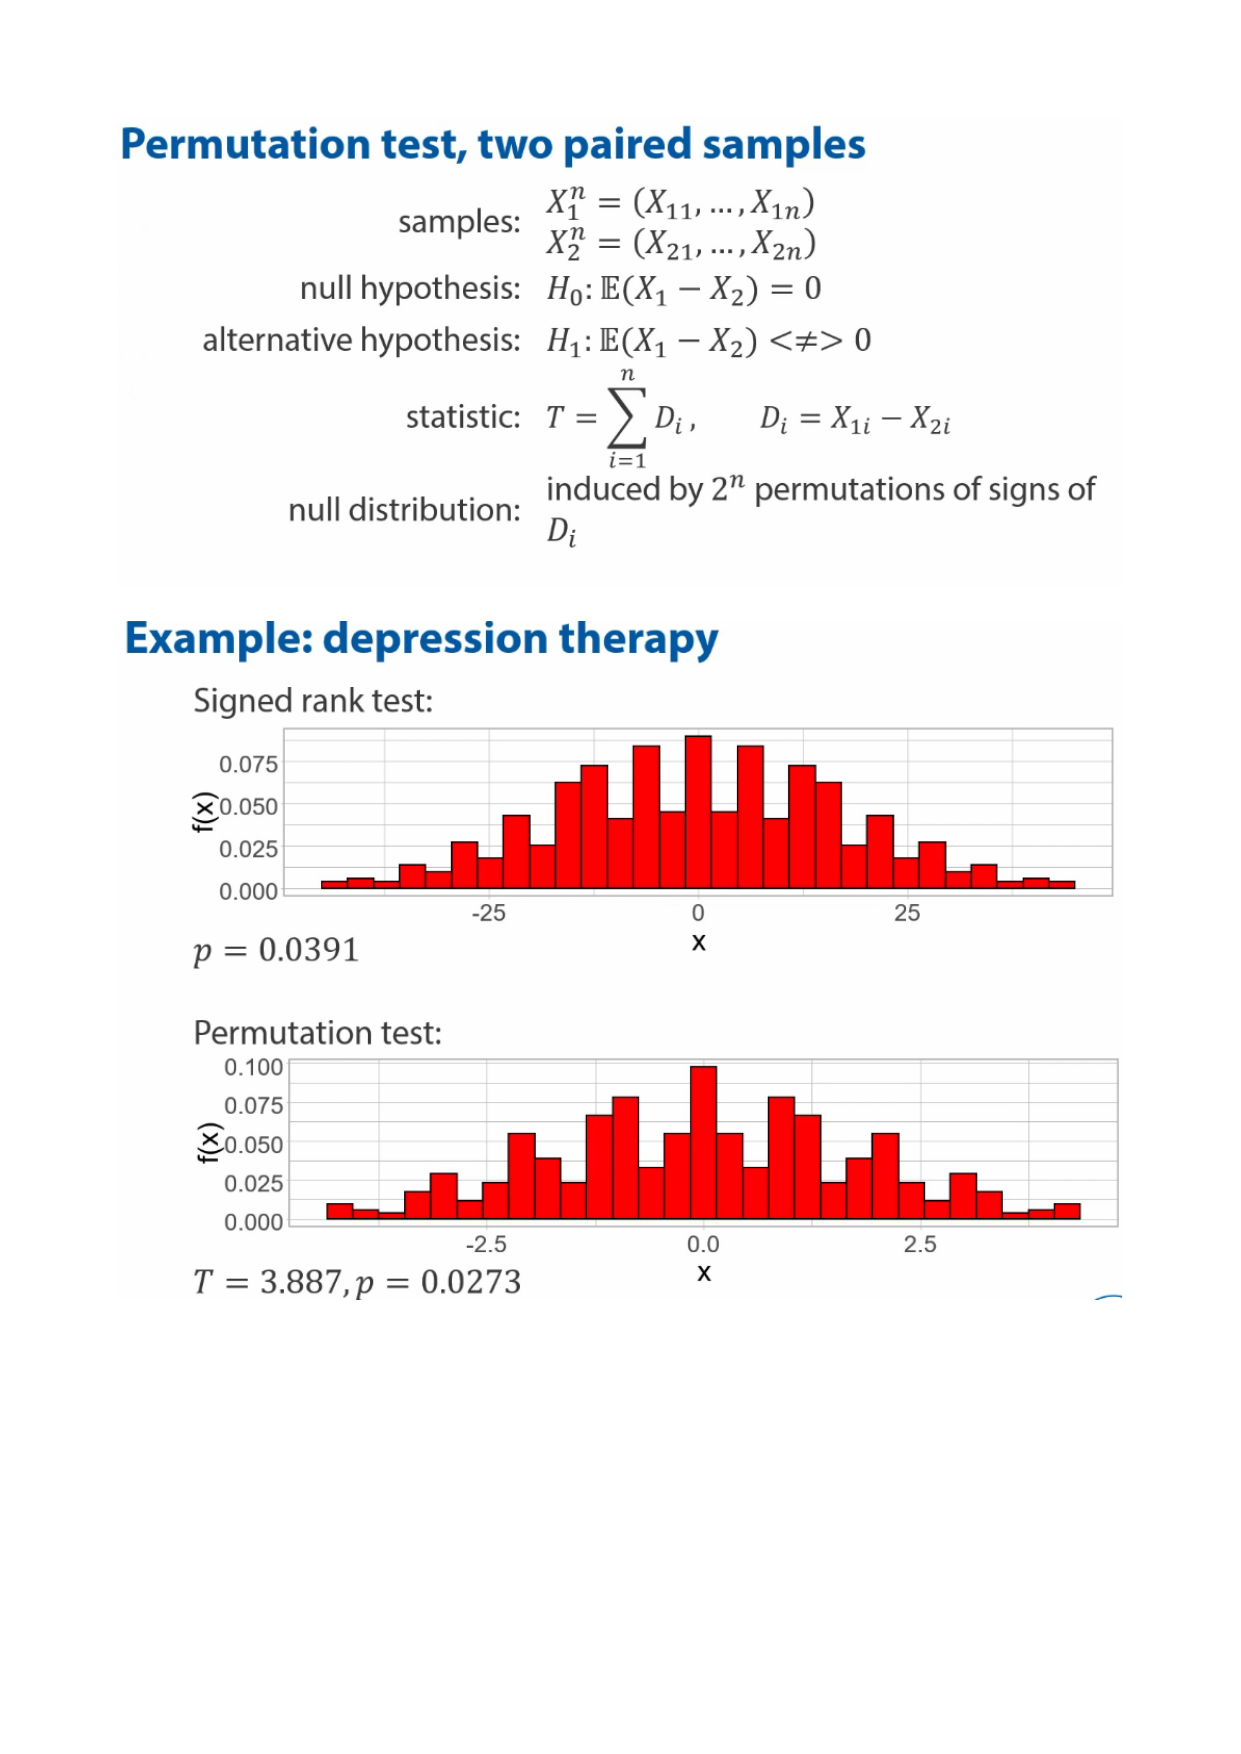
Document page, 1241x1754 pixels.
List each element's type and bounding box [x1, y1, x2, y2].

picture [118, 118, 1123, 588]
picture [118, 621, 1123, 1300]
